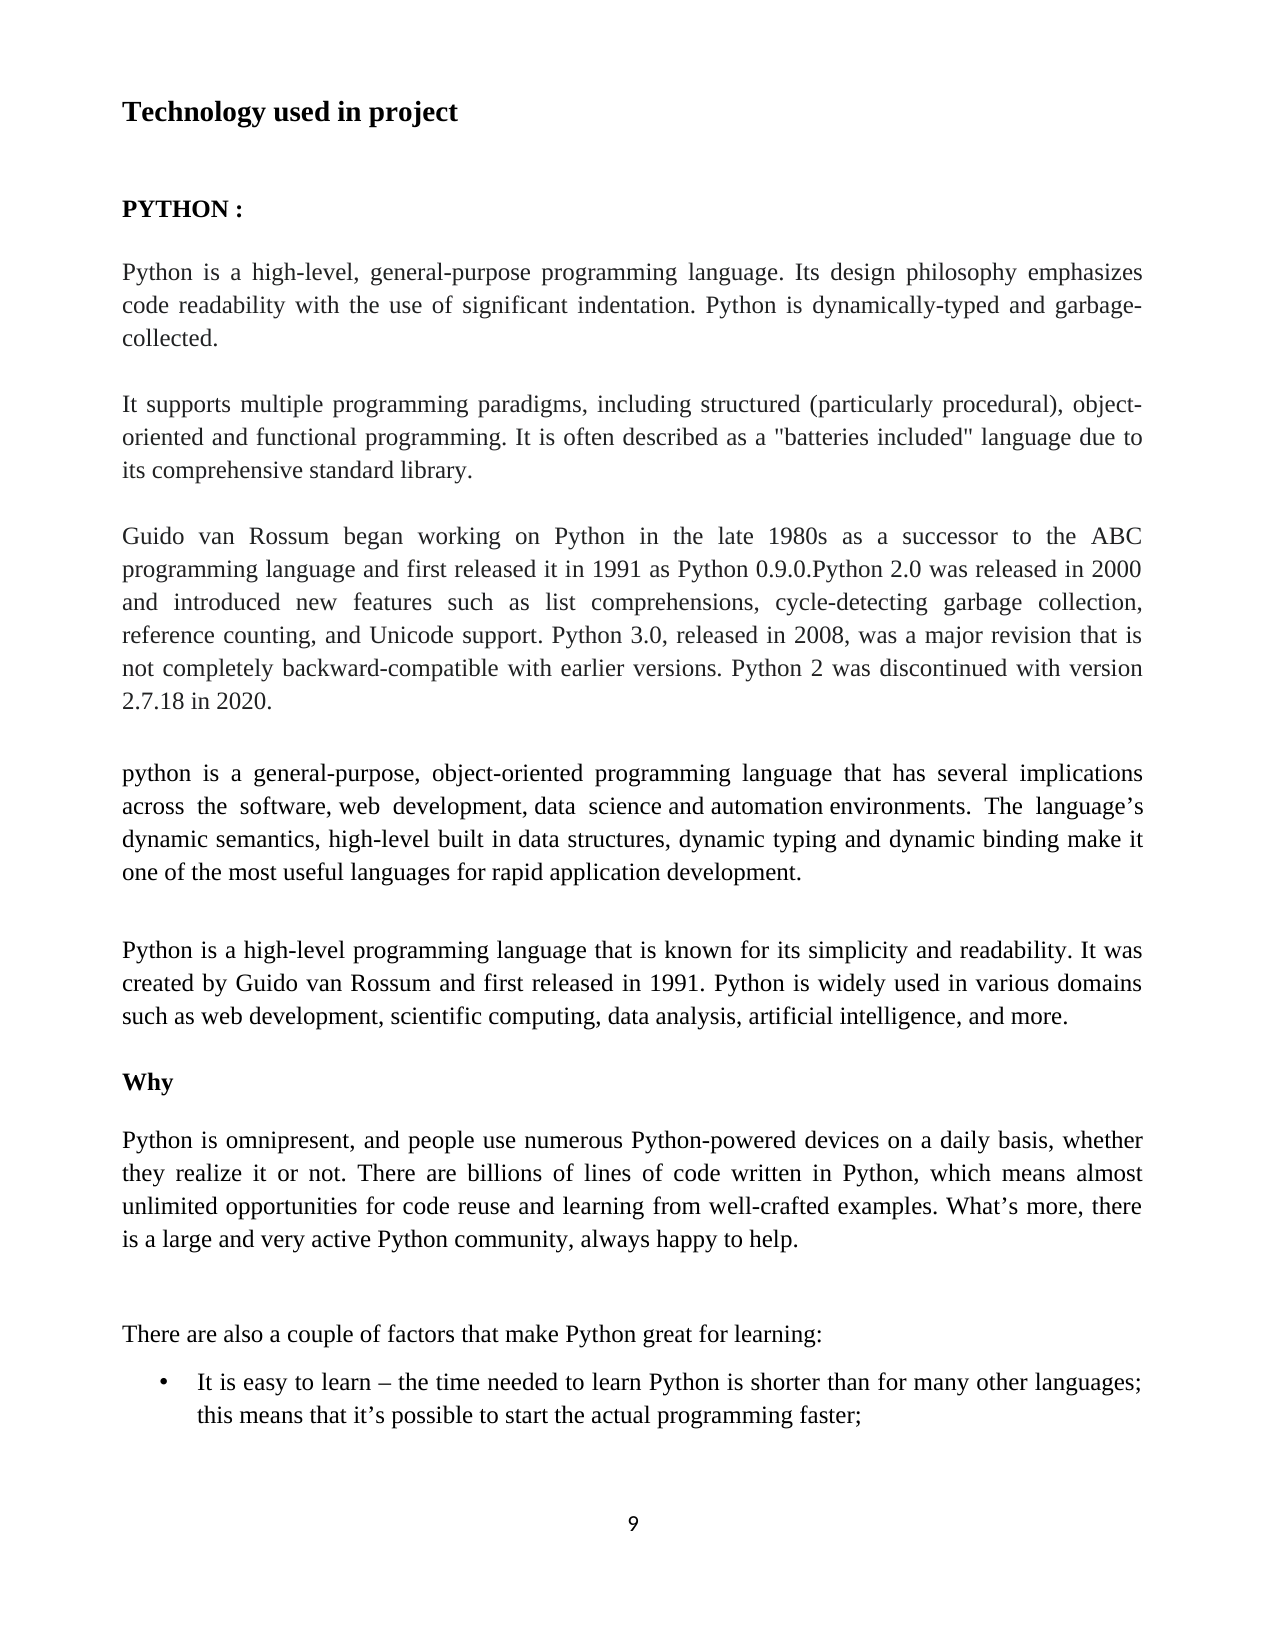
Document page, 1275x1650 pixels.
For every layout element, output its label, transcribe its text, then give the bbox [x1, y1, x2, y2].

text It supports multiple programming paradigms, including structured (particularly procedural), object-oriented and functional programming. It is often described as a "batteries included" language due to its comprehensive standard library. [122, 389, 1144, 483]
text Guido van Rossum began working on Python in the late 1980s as a successor to the ABC programming language and first released it in 1991 as Python 0.9.0.Python 2.0 was released in 2000 and introduced new features such as list comprehensions, cycle-detecting garbage collection, reference counting, and Unicode support. Python 3.0, released in 2008, was a major revision that is not completely backward-compatible with earlier versions. Python 2 was discontinued with version 2.7.18 in 2020. [122, 521, 1144, 715]
text There are also a couple of factors that make Python great for learning: [122, 1319, 1144, 1348]
text PYTHON : [122, 194, 1144, 223]
text python is a general-purpose, object-oriented programming language that has several implications across the software, web development, data science and automation environments. The language’s dynamic semantics, high-level built in data structures, dynamic typing and dynamic binding make it one of the most useful languages for rapid application development. [122, 758, 1144, 886]
text Python is a high-level programming language that is known for its simplicity and readability. It was created by Guido van Rossum and first released in 1991. Python is widely used in various domains such as web development, scientific computing, data analysis, artificial intelligence, and more. [122, 935, 1144, 1030]
text Python is a high-level, general-purpose programming language. Its design philosophy emphasizes code readability with the use of significant indentation. Python is dynamically-typed and garbage-collected. [122, 257, 1144, 351]
text Technology used in project [122, 94, 1144, 127]
list It is easy to learn – the time needed to learn Python is shorter than for many other languages; this means that it’s possible to start the actual programming faster; [159, 1367, 1144, 1429]
text Python is omnipresent, and people use numerous Python-powered devices on a daily basis, whether they realize it or not. There are billions of lines of code written in Python, which means almost unlimited opportunities for code reuse and learning from well-crafted examples. What’s more, there is a large and very active Python community, always happy to help. [122, 1125, 1144, 1253]
subtitle Why [122, 1067, 1144, 1096]
